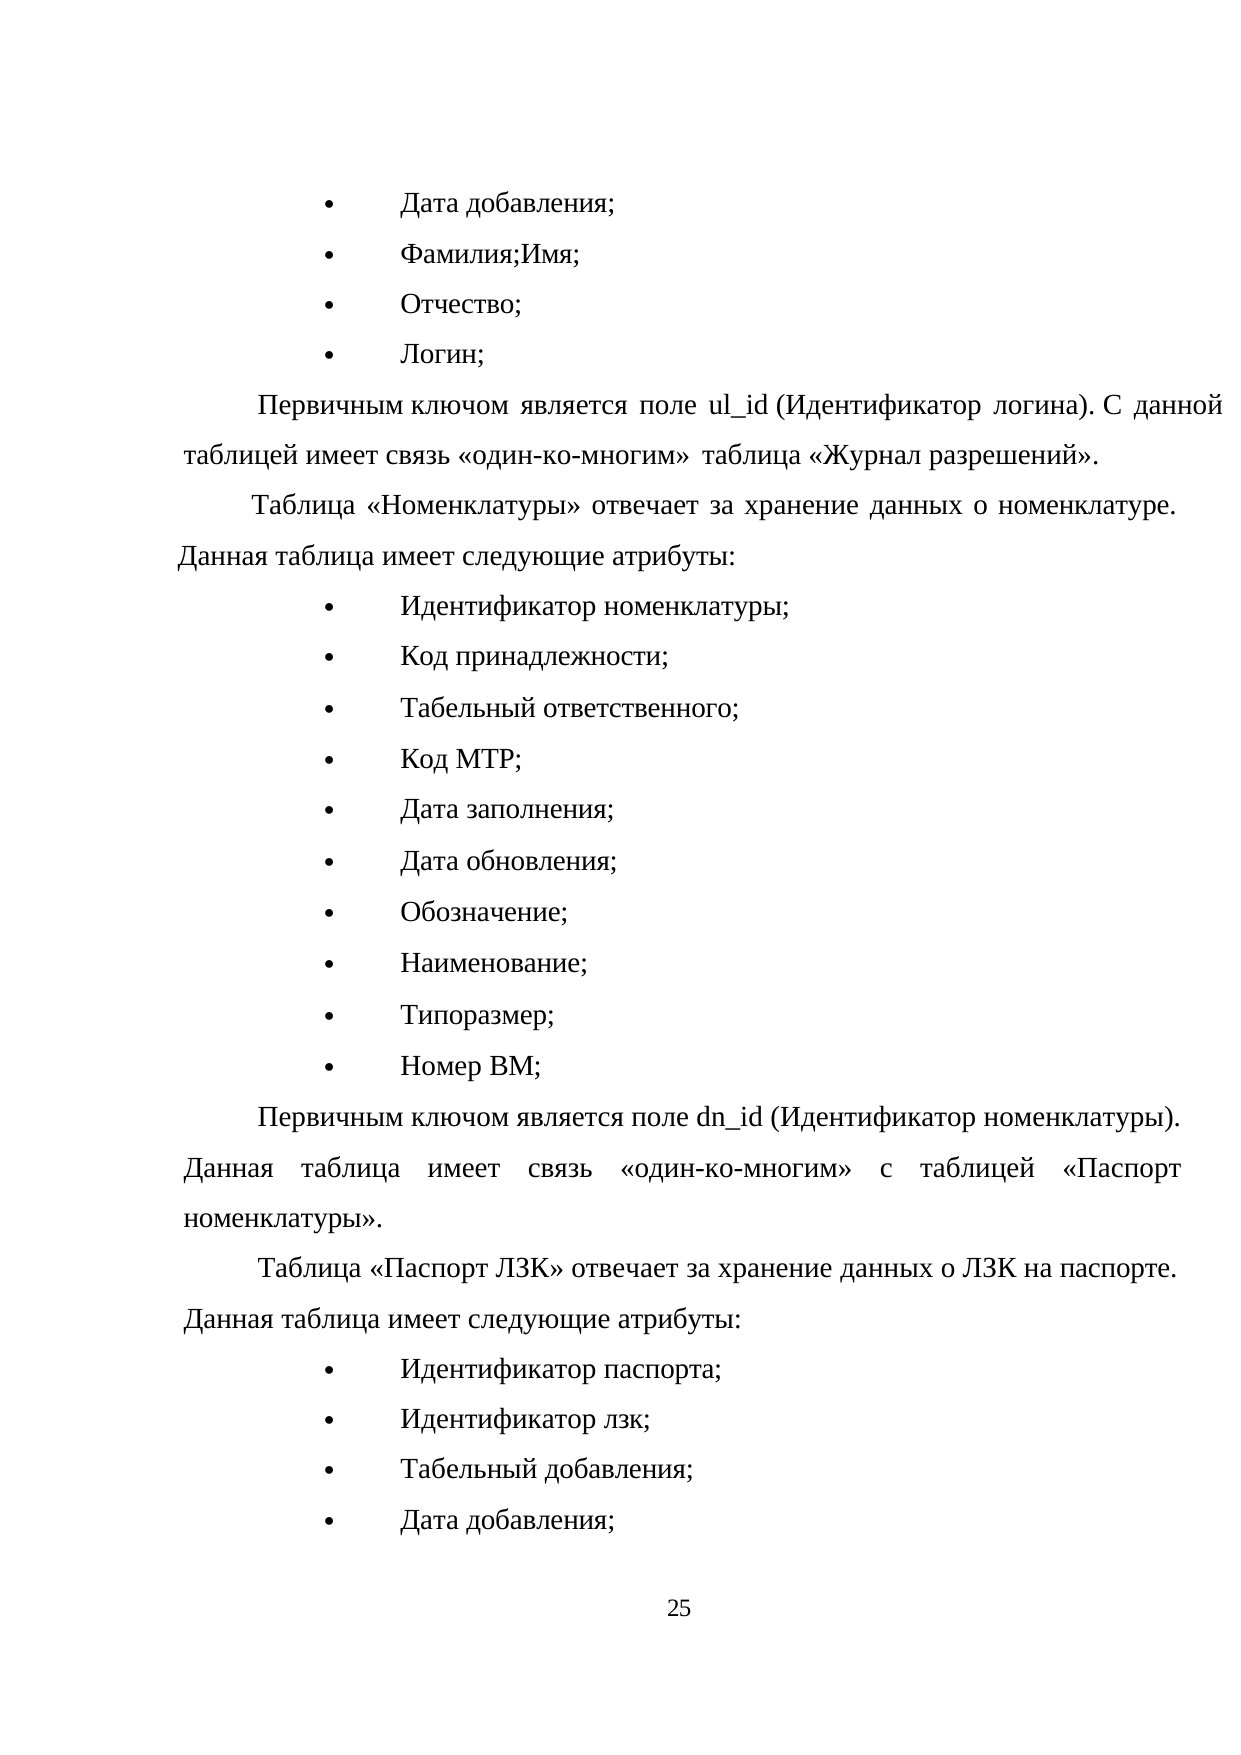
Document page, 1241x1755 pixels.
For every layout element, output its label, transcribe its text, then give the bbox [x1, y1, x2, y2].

list Код принадлежности; [325, 638, 1241, 672]
list Логин; [325, 336, 1241, 370]
list Номер ВМ; [325, 1048, 1241, 1082]
list Дата заполнения; [325, 791, 1241, 825]
list Дата добавления; [325, 185, 1241, 219]
list Фамилия;Имя; [325, 236, 1241, 269]
text Данная таблица имеет следующие атрибуты: [183, 1301, 1241, 1334]
list Отчество; [325, 286, 1241, 320]
text Таблица «Паспорт ЛЗК» отвечает за хранение данных о ЛЗК на паспорте. [257, 1251, 1241, 1284]
list Код МТР; [325, 741, 1241, 774]
list Идентификатор паспорта; [325, 1351, 1241, 1384]
list Дата обновления; [325, 843, 1241, 876]
text Таблица «Номенклатуры» отвечает за хранение данных о номенклатуре. [251, 487, 1241, 521]
list Обозначение; [325, 894, 1241, 928]
list Наименование; [325, 946, 1241, 979]
list Типоразмер; [325, 997, 1241, 1030]
text Данная таблица имеет следующие атрибуты: [177, 538, 1241, 571]
text Первичным ключом является поле dn_id (Идентификатор номенклатуры). Данная таблица имеет связь «один-ко-многим» с таблицей «Паспорт номенклатуры». [183, 1099, 1182, 1234]
list Идентификатор номенклатуры; [325, 588, 1241, 622]
list Табельный ответственного; [325, 690, 1241, 723]
text Первичным ключом является поле ul_id (Идентификатор логина). С данной таблицей имеет связь «один-ко-многим» таблица «Журнал разрешений». [183, 387, 1241, 471]
list Дата добавления; [325, 1502, 1241, 1536]
list Идентификатор лзк; [325, 1401, 1241, 1435]
list Табельный добавления; [325, 1452, 1241, 1485]
